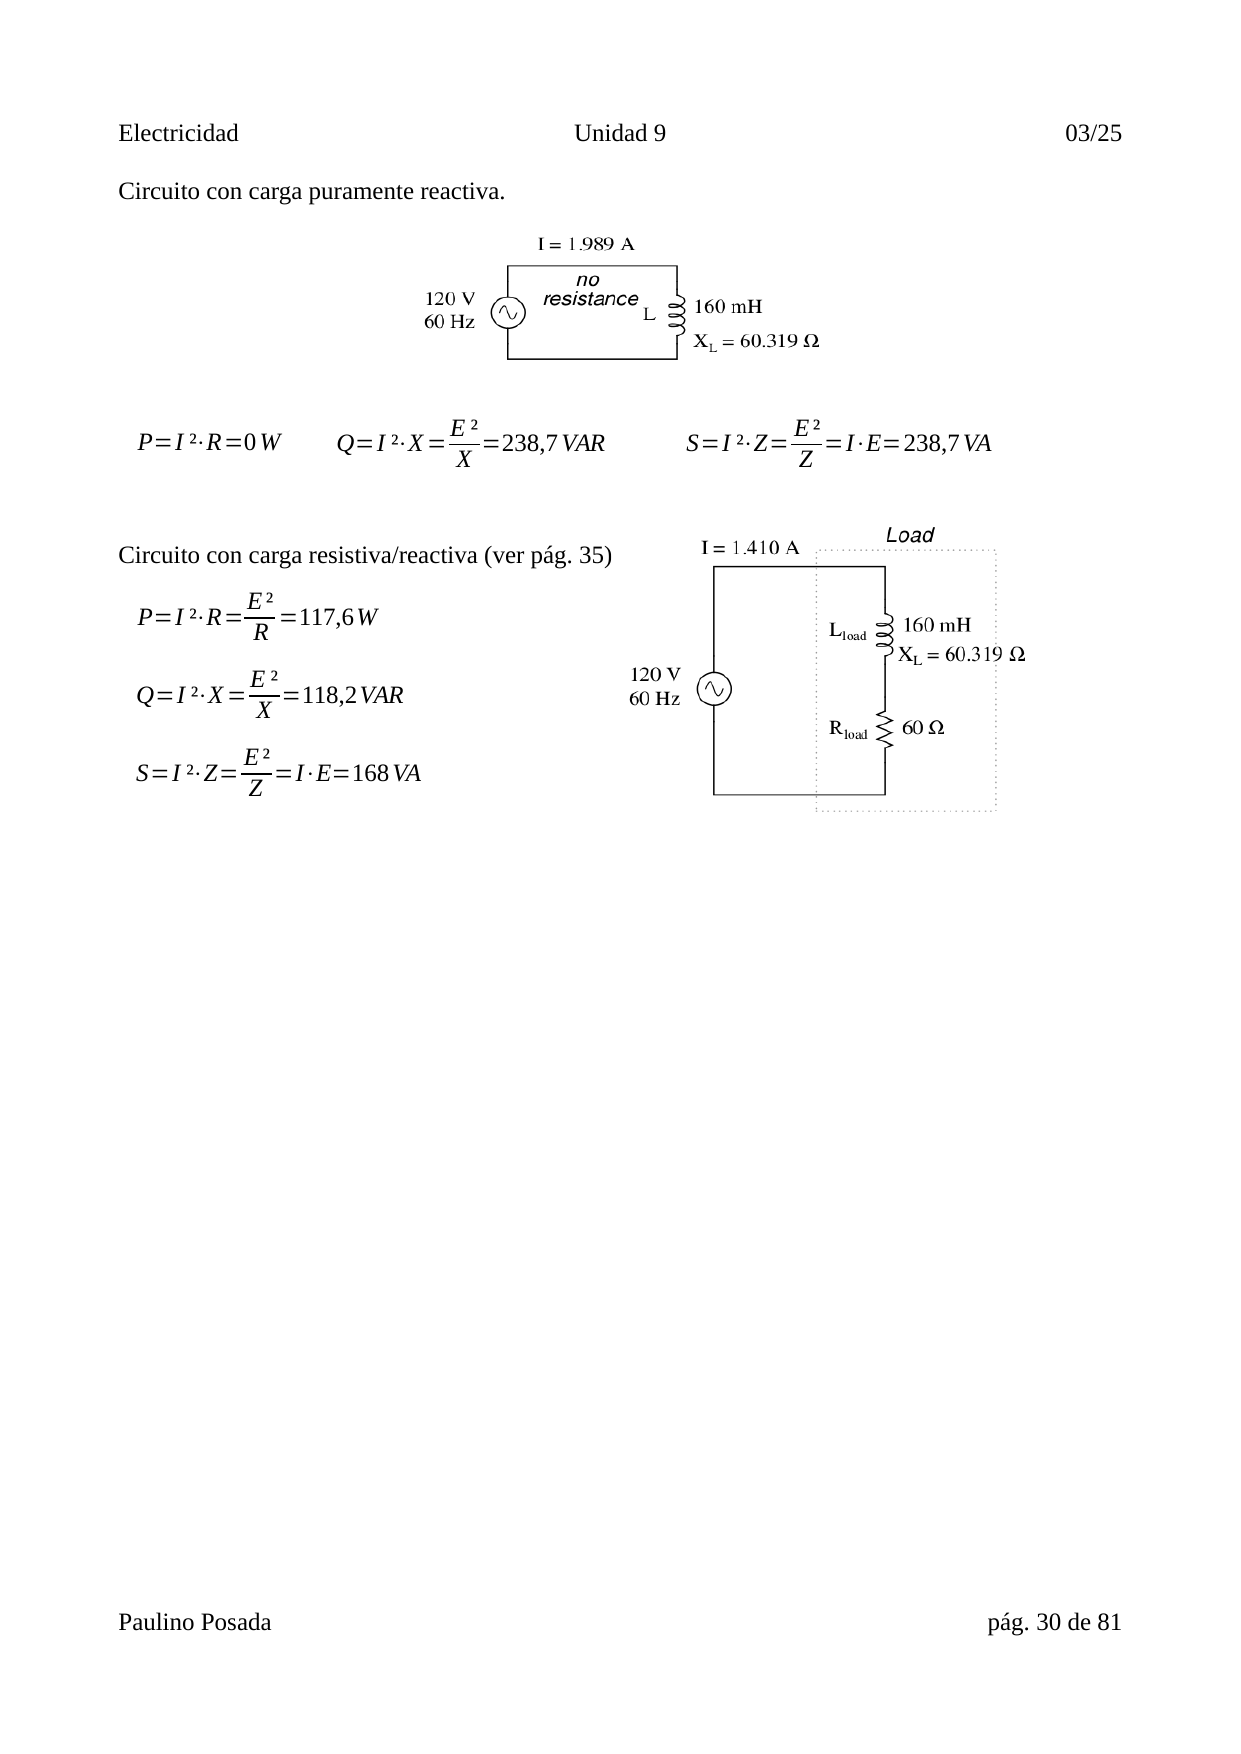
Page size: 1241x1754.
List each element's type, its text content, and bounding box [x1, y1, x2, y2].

text Circuito con carga resistiva/reactiva (ver pág. 35). [1039, 540, 1122, 569]
text Circuito con carga resistiva/reactiva (ver pág. 35). [118, 540, 611, 569]
picture [410, 223, 830, 372]
picture [611, 523, 1039, 818]
text Circuito con carga puramente reactiva. [118, 176, 1122, 205]
